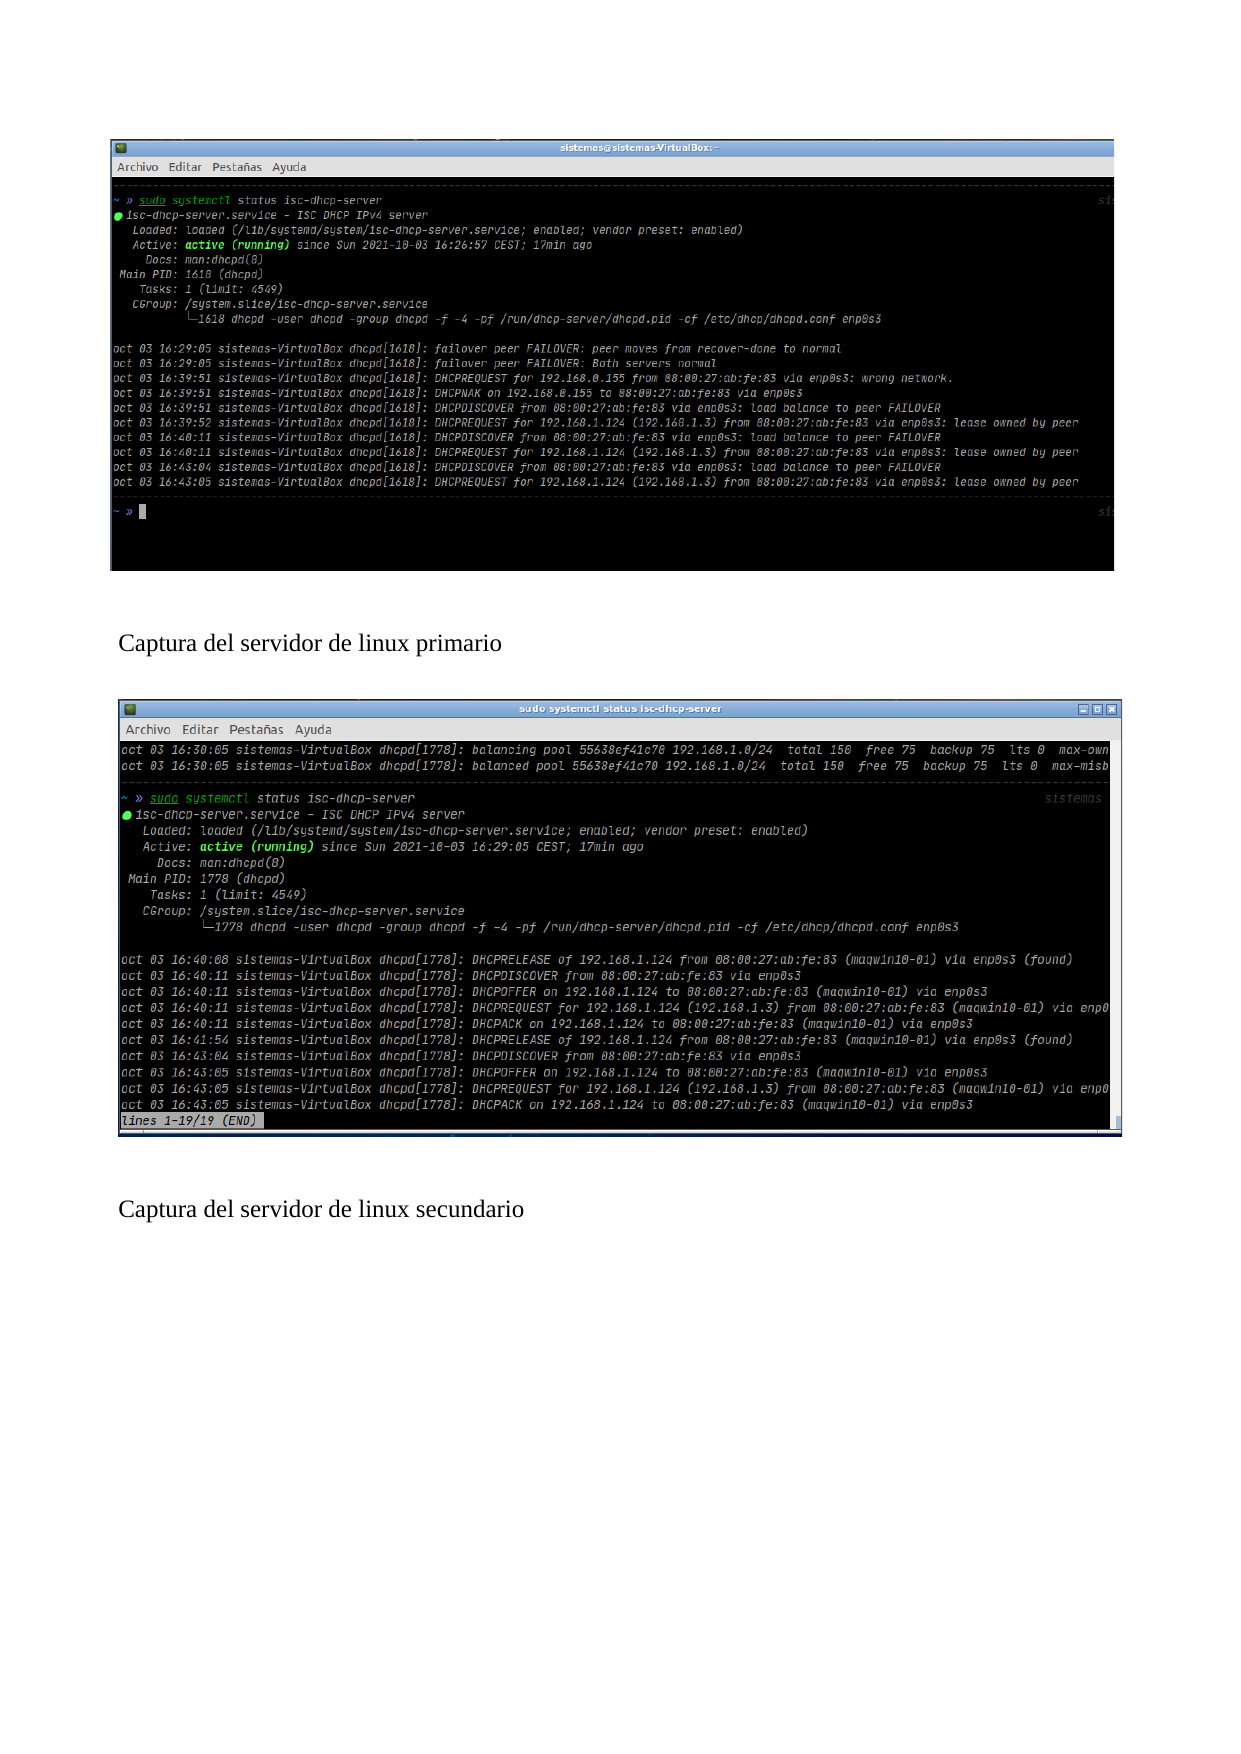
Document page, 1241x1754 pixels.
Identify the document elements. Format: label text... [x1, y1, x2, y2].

text Captura del servidor de linux primario [118, 628, 1122, 657]
picture [110, 139, 1115, 571]
text Captura del servidor de linux secundario [118, 1194, 1122, 1223]
picture [118, 699, 1123, 1137]
